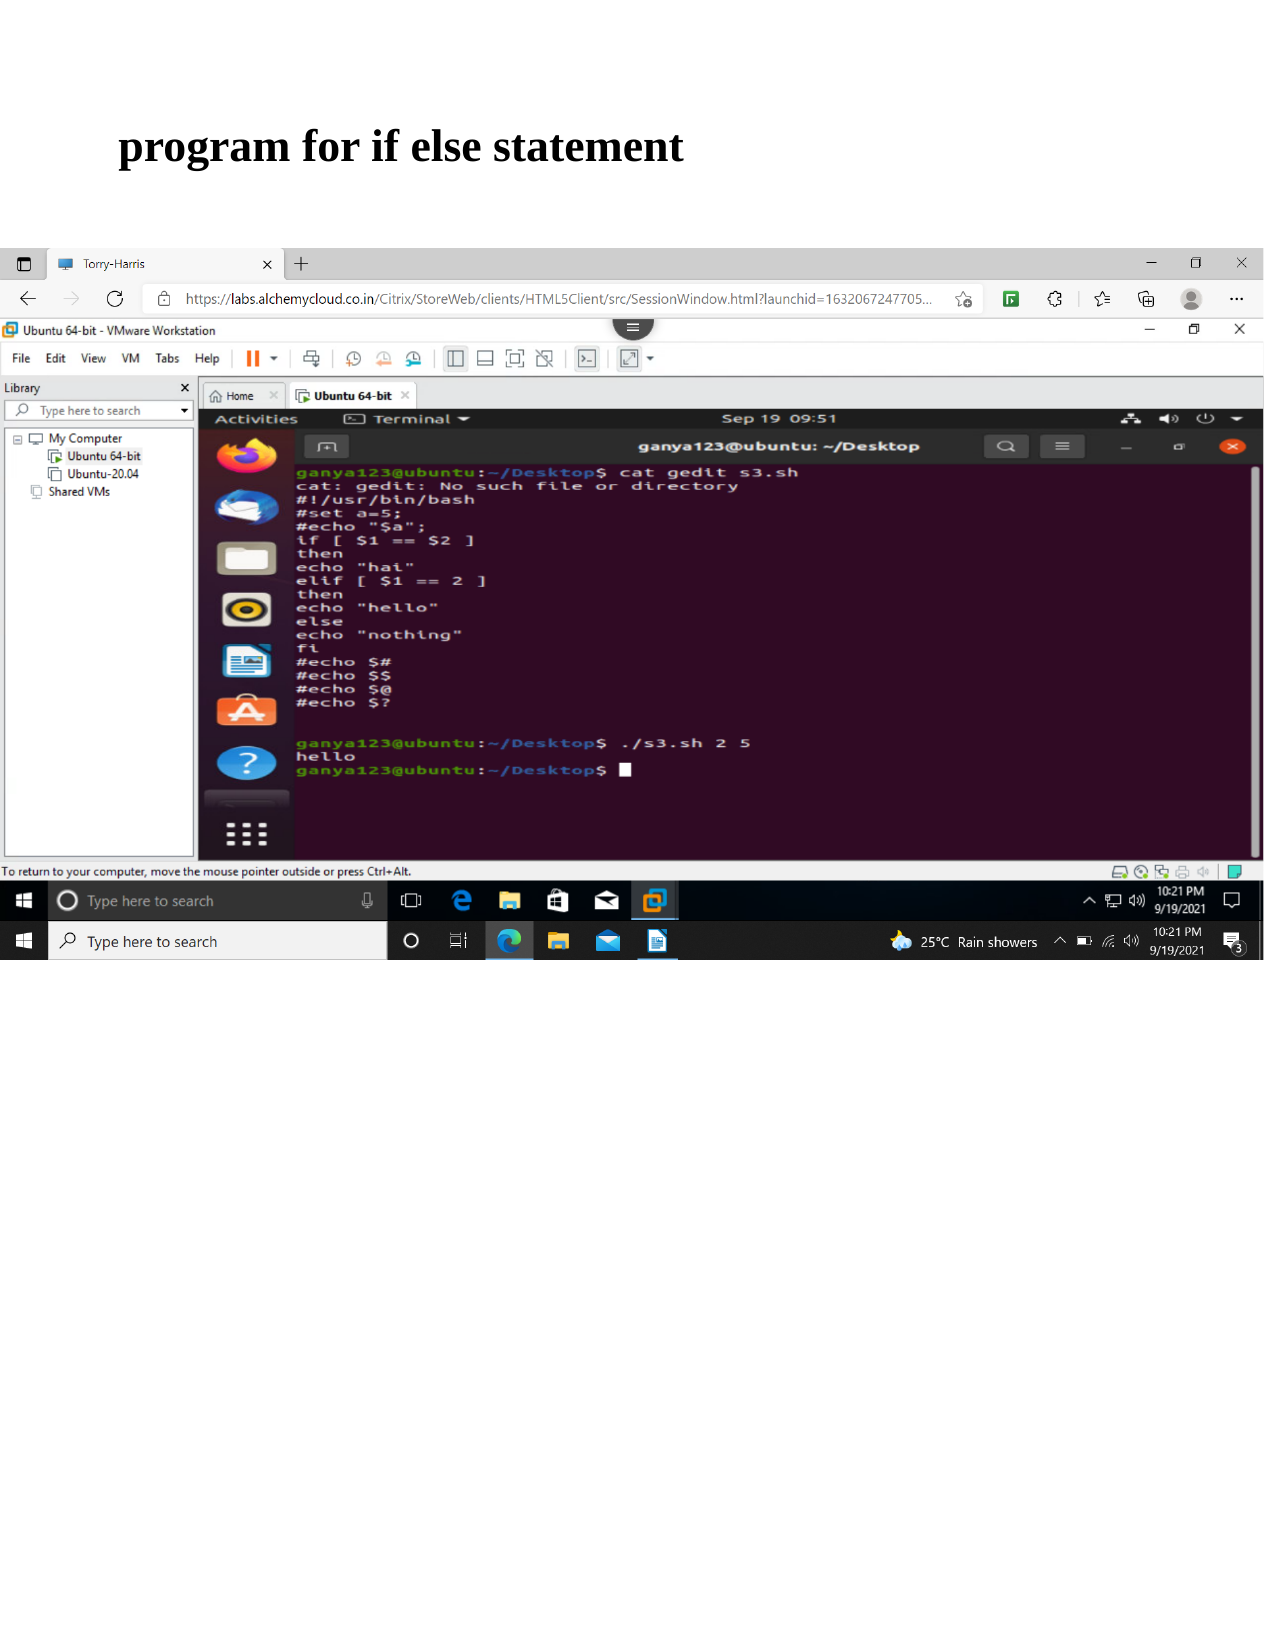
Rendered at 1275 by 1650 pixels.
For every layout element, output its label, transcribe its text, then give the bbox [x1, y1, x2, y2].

picture [0, 248, 1264, 960]
text program for if else statement [118, 118, 1157, 171]
